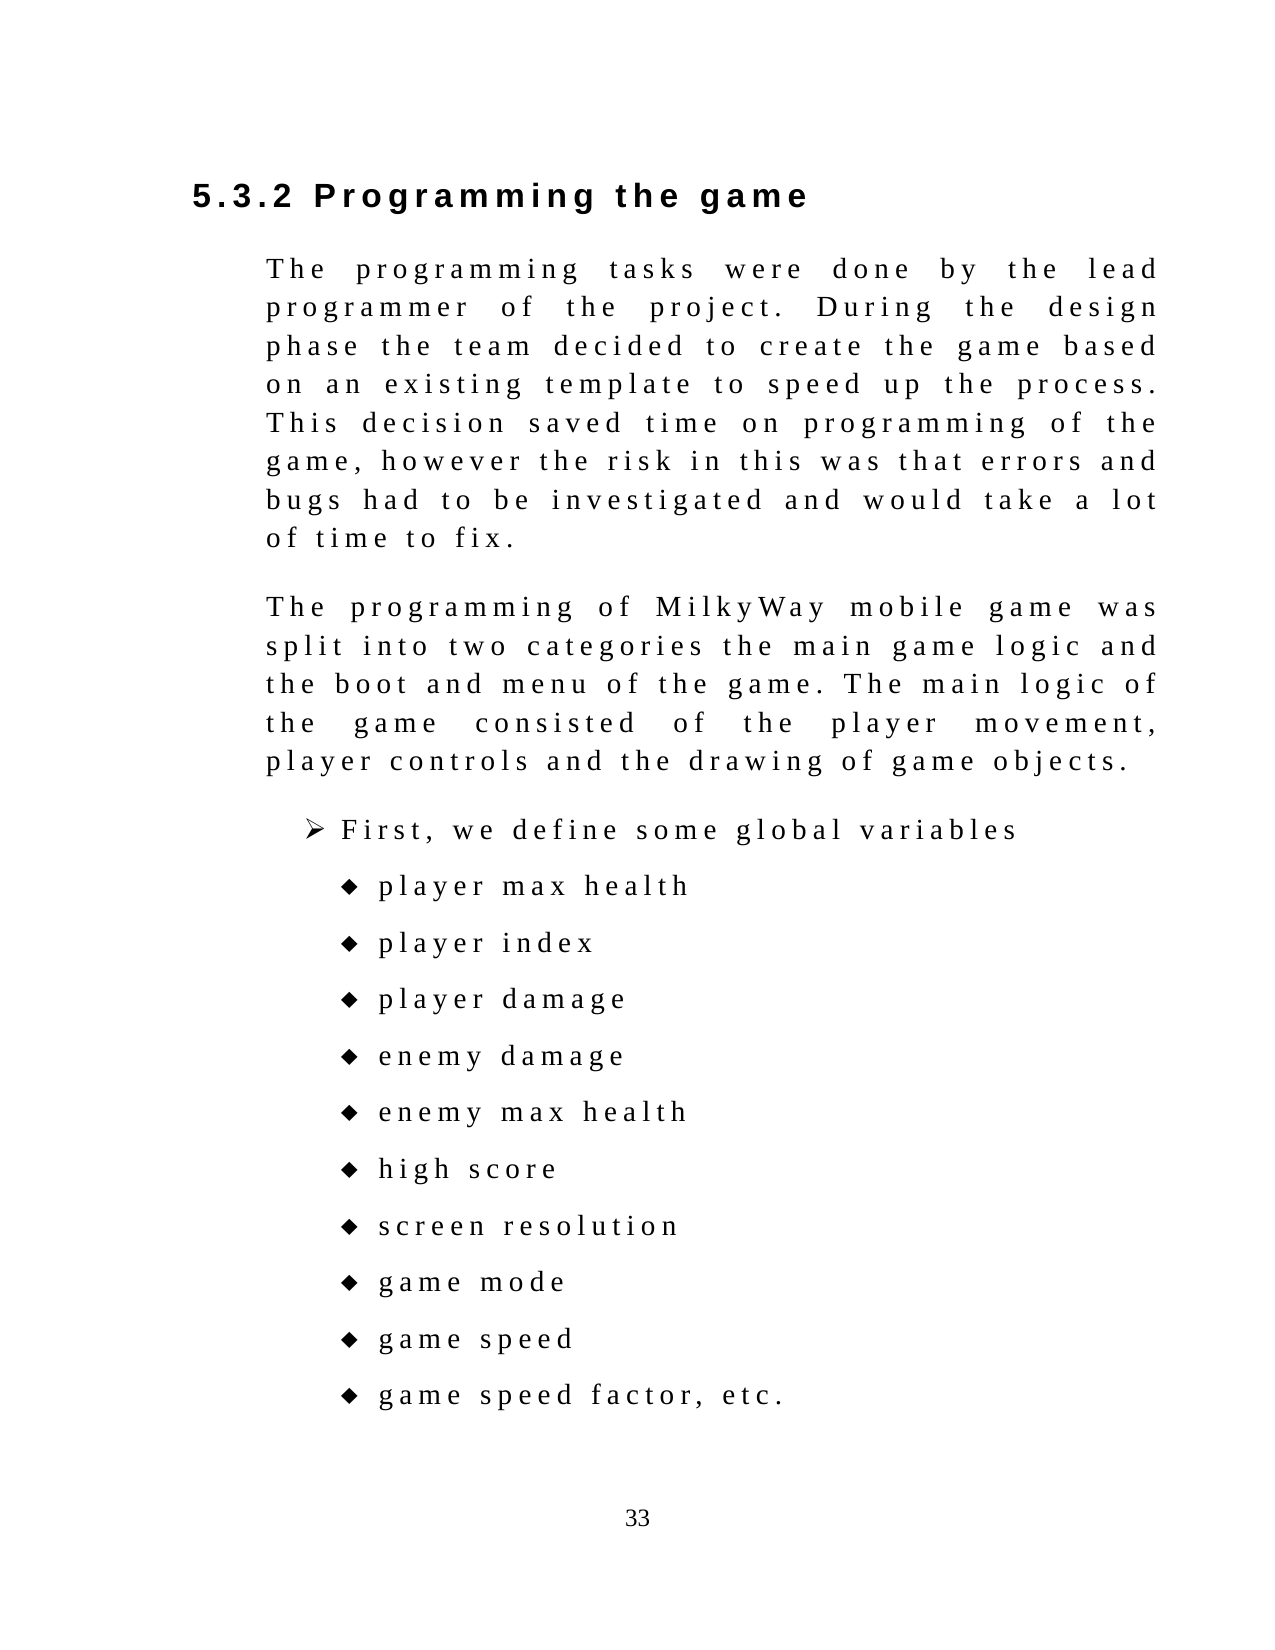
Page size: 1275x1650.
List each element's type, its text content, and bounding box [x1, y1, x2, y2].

list player damage [341, 981, 1157, 1015]
list game mode [341, 1264, 1157, 1298]
list player max health [341, 868, 1157, 902]
list First, we define some global variables [303, 812, 1157, 845]
list game speed [341, 1321, 1157, 1354]
text The programming of MilkyWay mobile game was split into two categories the main game logic and the boot and menu of the game. The main logic of the game consisted of the player movement, player controls and the drawing of game objects. [266, 589, 1157, 777]
list enemy max health [341, 1094, 1157, 1128]
list player index [341, 925, 1157, 958]
text The programming tasks were done by the lead programmer of the project. During the design phase the team decided to create the game based on an existing template to speed up the process. This decision saved time on programming of the game, however the risk in this was that errors and bugs had to be investigated and would take a lot of time to fix. [266, 251, 1157, 554]
list high score [341, 1151, 1157, 1185]
subtitle 5.3.2 Programming the game [118, 176, 1157, 215]
list screen resolution [341, 1208, 1157, 1241]
list game speed factor, etc. [341, 1377, 1157, 1411]
list enemy damage [341, 1038, 1157, 1072]
